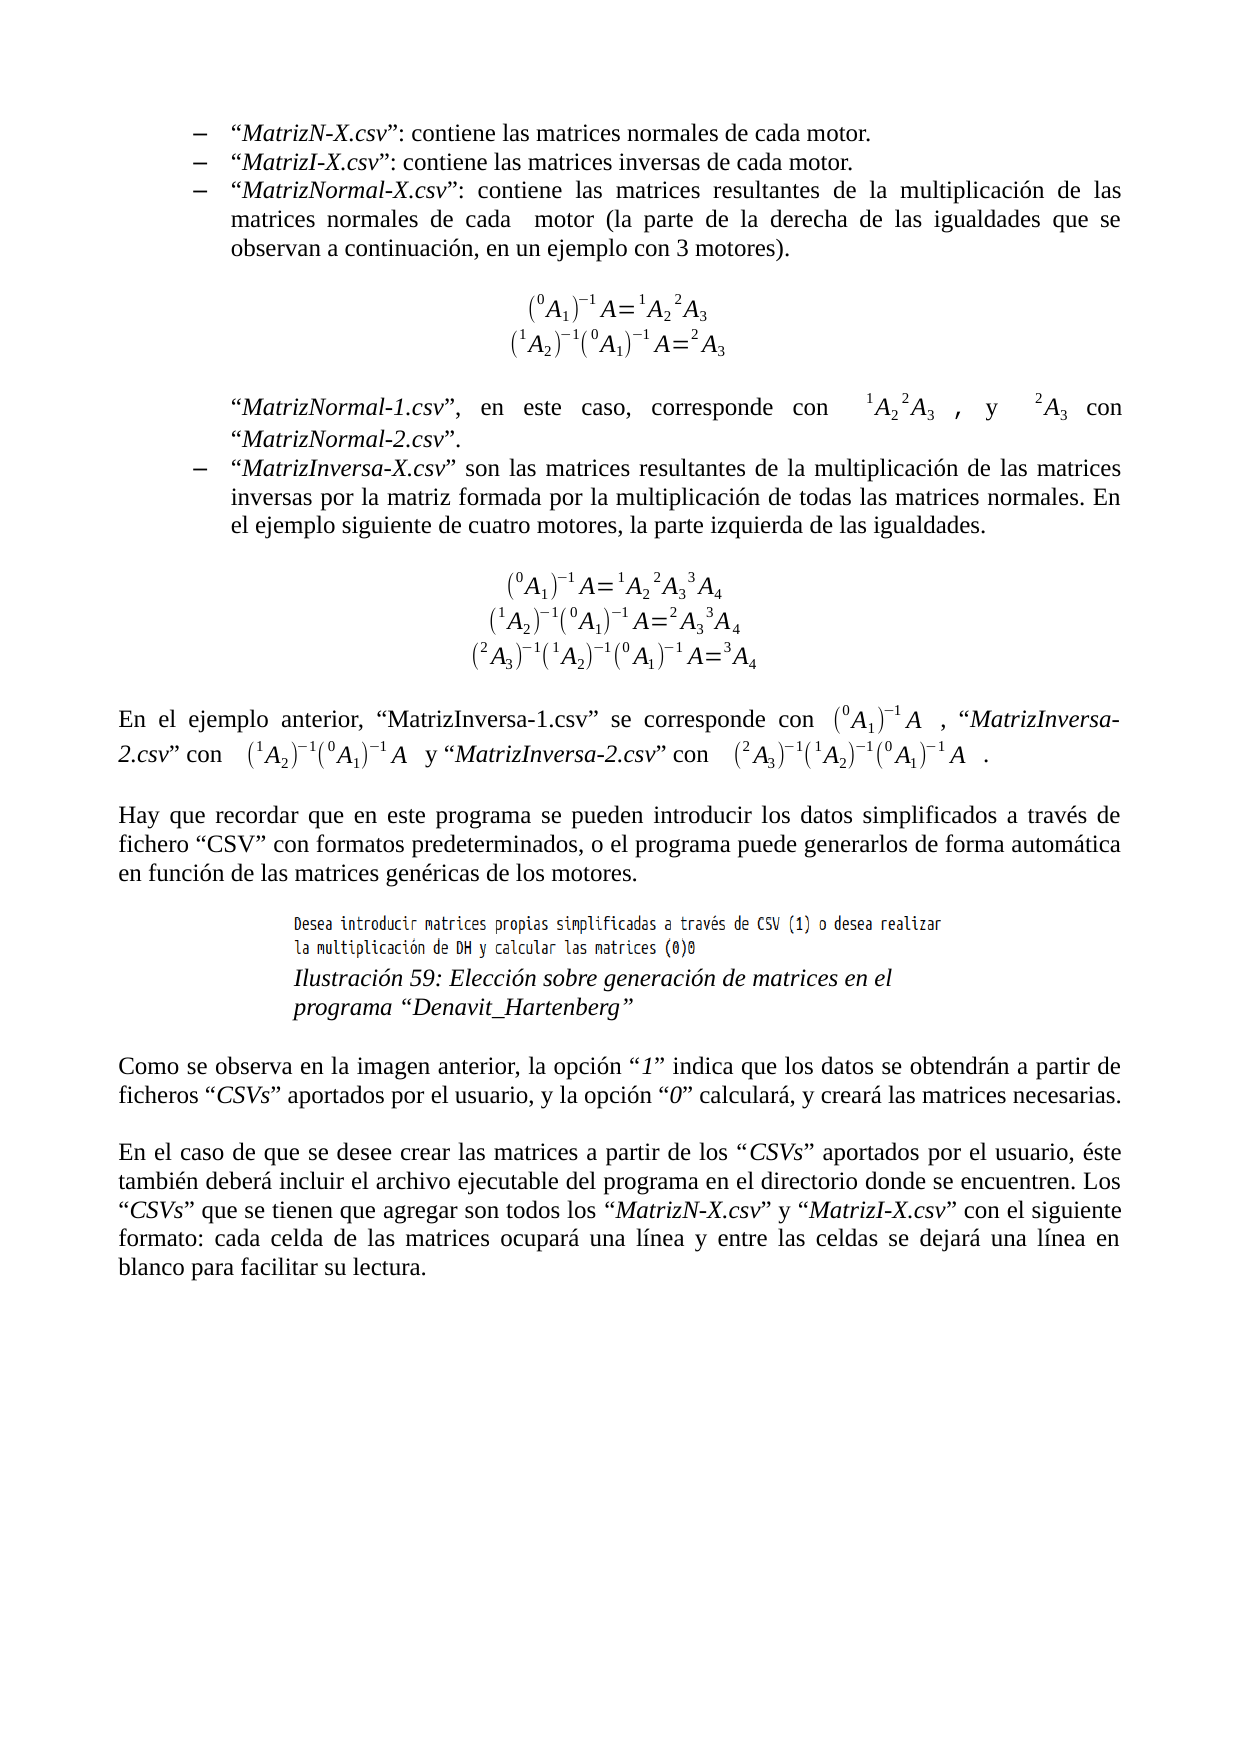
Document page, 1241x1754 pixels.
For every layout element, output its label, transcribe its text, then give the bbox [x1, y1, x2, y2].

list “MatrizInversa-X.csv” son las matrices resultantes de la multiplicación de las matrices inversas por la matriz formada por la multiplicación de todas las matrices normales. En el ejemplo siguiente de cuatro motores, la parte izquierda de las igualdades. [193, 453, 1122, 539]
text Como se observa en la imagen anterior, la opción “1” indica que los datos se obtendrán a partir de ficheros “CSVs” aportados por el usuario, y la opción “0” calculará, y creará las matrices necesarias. [118, 1051, 1122, 1108]
list “MatrizI-X.csv”: contiene las matrices inversas de cada motor. [193, 147, 1122, 176]
text Ilustración 59: Elección sobre generación de matrices en el programa “Denavit_Hartenberg” [293, 964, 947, 1021]
list “MatrizNormal-X.csv”: contiene las matrices resultantes de la multiplicación de las matrices normales de cada motor (la parte de la derecha de las igualdades que se observan a continuación, en un ejemplo con 3 motores). [193, 176, 1122, 262]
text En el caso de que se desee crear las matrices a partir de los “CSVs” aportados por el usuario, éste también deberá incluir el archivo ejecutable del programa en el directorio donde se encuentren. Los “CSVs” que se tienen que agregar son todos los “MatrizN-X.csv” y “MatrizI-X.csv” con el siguiente formato: cada celda de las matrices ocupará una línea y entre las celdas se dejará una línea en blanco para facilitar su lectura. [118, 1137, 1122, 1281]
list “MatrizN-X.csv”: contiene las matrices normales de cada motor. [193, 118, 1122, 147]
list “MatrizNormal-1.csv”, en este caso, corresponde con , y con “MatrizNormal-2.csv”. [193, 389, 1122, 453]
text Hay que recordar que en este programa se pueden introducir los datos simplificados a través de fichero “CSV” con formatos predeterminados, o el programa puede generarlos de forma automática en función de las matrices genéricas de los motores. [118, 801, 1122, 887]
text En el ejemplo anterior, “MatrizInversa-1.csv” se corresponde con, “MatrizInversa-2.csv” con y “MatrizInversa-2.csv” con . [118, 702, 1122, 772]
